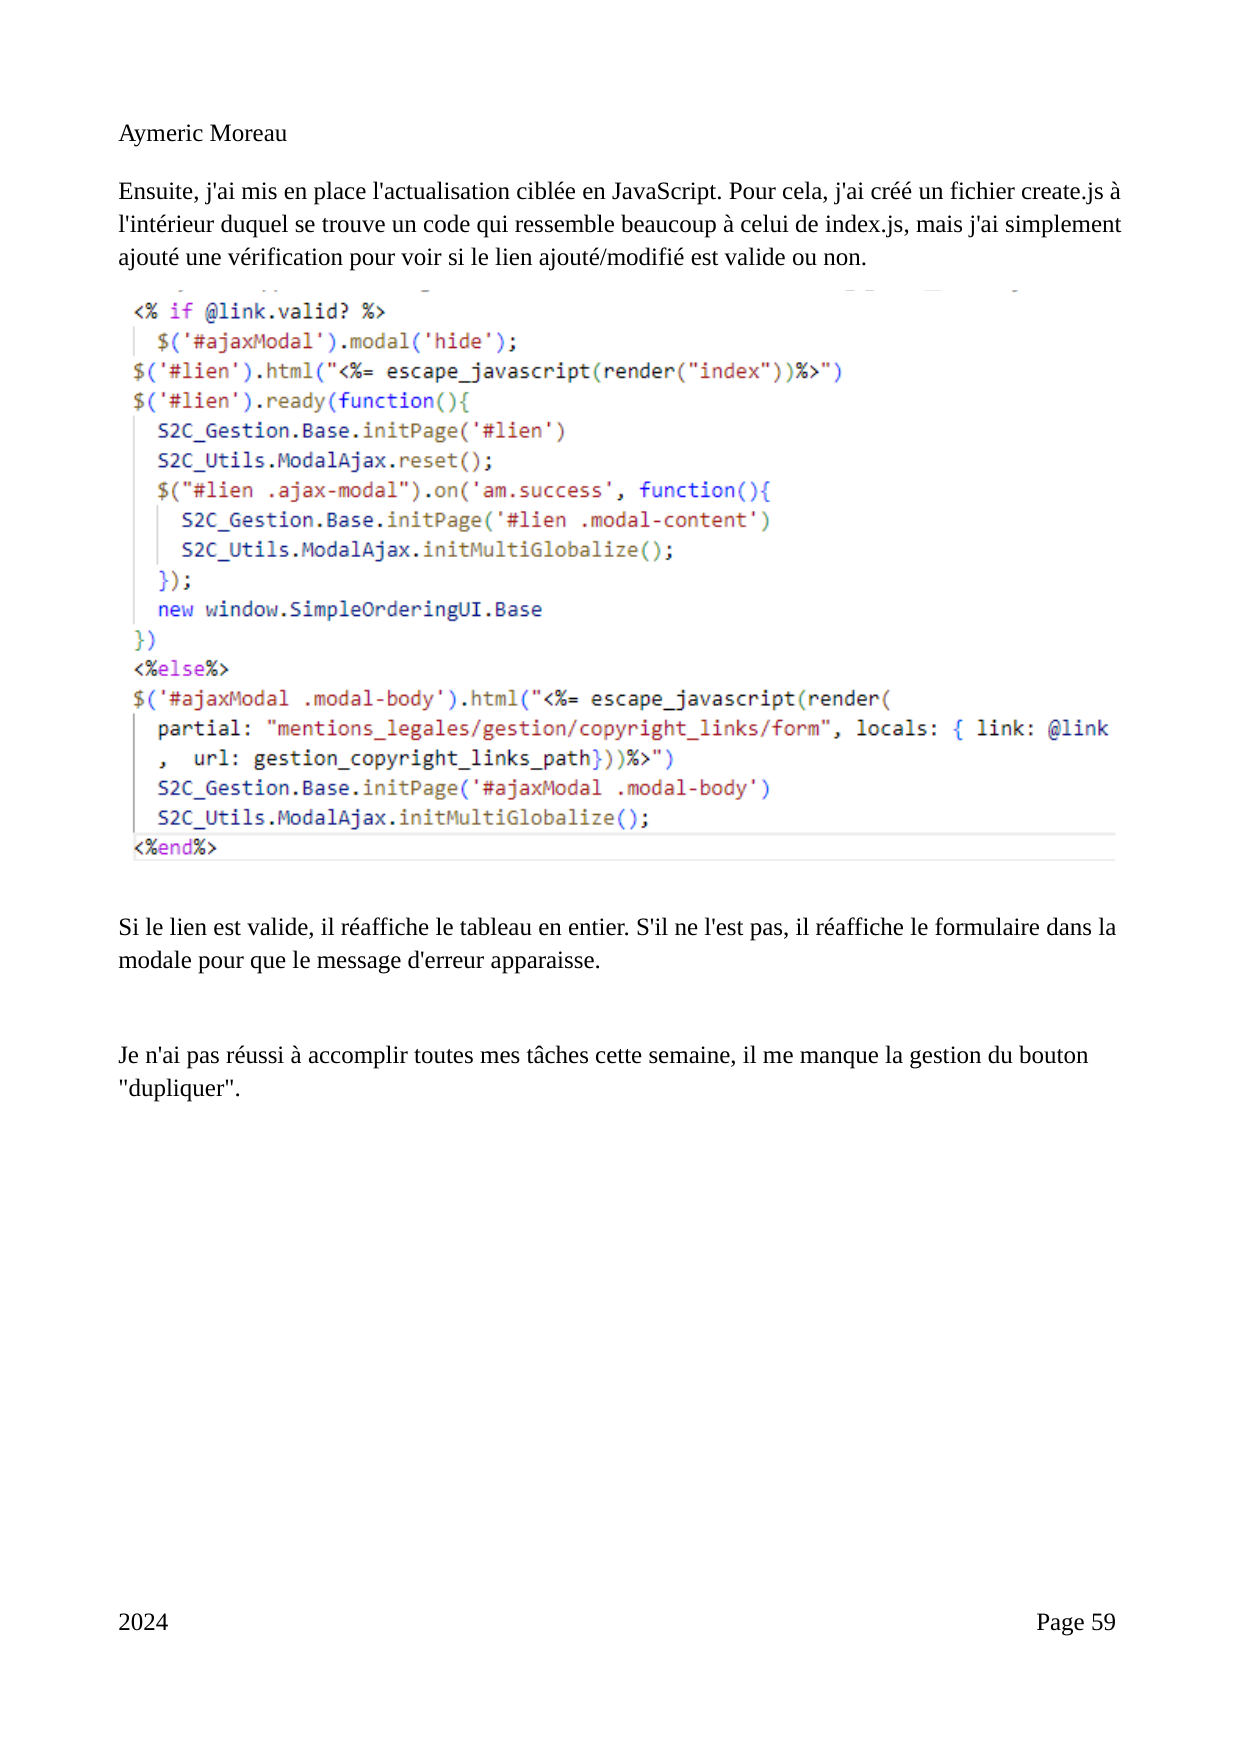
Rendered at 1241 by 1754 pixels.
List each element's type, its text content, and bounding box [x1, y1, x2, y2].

text Je n'ai pas réussi à accomplir toutes mes tâches cette semaine, il me manque la gestion du bouton "dupliquer". [118, 1040, 1122, 1102]
picture [124, 290, 1116, 861]
text Si le lien est valide, il réaffiche le tableau en entier. S'il ne l'est pas, il réaffiche le formulaire dans la modale pour que le message d'erreur apparaisse. [118, 912, 1122, 974]
text Ensuite, j'ai mis en place l'actualisation ciblée en JavaScript. Pour cela, j'ai créé un fichier create.js à l'intérieur duquel se trouve un code qui ressemble beaucoup à celui de index.js, mais j'ai simplement ajouté une vérification pour voir si le lien ajouté/modifié est valide ou non. [118, 176, 1122, 271]
